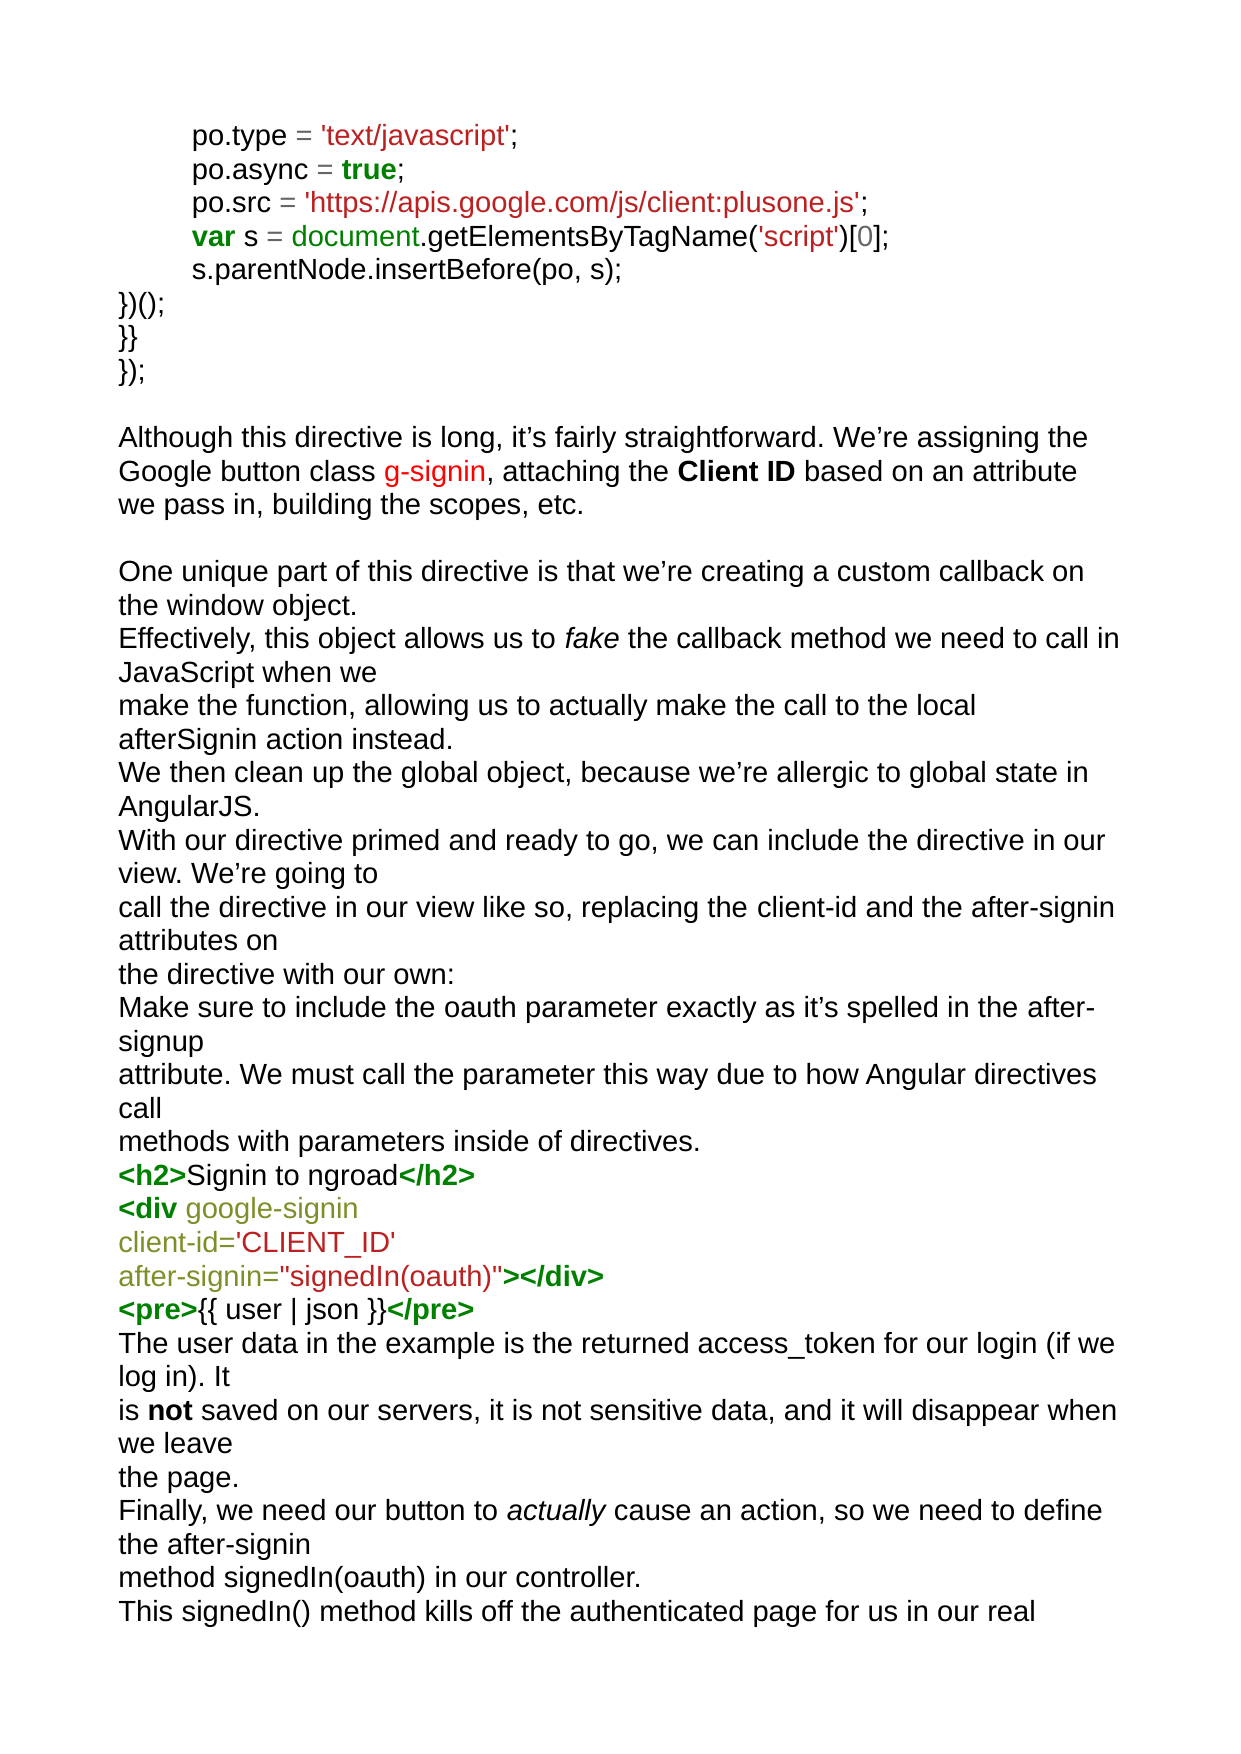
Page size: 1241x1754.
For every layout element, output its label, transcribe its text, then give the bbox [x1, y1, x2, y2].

text }} [118, 319, 1122, 353]
text the directive with our own: [118, 957, 1122, 990]
text With our directive primed and ready to go, we can include the directive in our view. We’re going to [118, 822, 1122, 889]
text Finally, we need our button to actually cause an action, so we need to define the after-signin [118, 1493, 1122, 1560]
text This signedIn() method kills off the authenticated page for us in our real [118, 1594, 1122, 1627]
text We then clean up the global object, because we’re allergic to global state in AngularJS. [118, 755, 1122, 822]
text po.async = true; [118, 152, 1122, 185]
text The user data in the example is the returned access_token for our login (if we log in). It [118, 1326, 1122, 1393]
text Effectively, this object allows us to fake the callback method we need to call in JavaScript when we [118, 621, 1122, 688]
text after-signin="signedIn(oauth)"></div> [118, 1258, 1122, 1292]
text method signedIn(oauth) in our controller. [118, 1560, 1122, 1594]
text client-id='CLIENT_ID' [118, 1225, 1122, 1258]
text }); [118, 353, 1122, 386]
text })(); [118, 286, 1122, 319]
text is not saved on our servers, it is not sensitive data, and it will disappear when we leave [118, 1393, 1122, 1460]
text po.type = 'text/javascript'; [118, 118, 1122, 152]
text s.parentNode.insertBefore(po, s); [118, 252, 1122, 286]
text <pre>{{ user | json }}</pre> [118, 1292, 1122, 1326]
text <div google-signin [118, 1191, 1122, 1225]
text Although this directive is long, it’s fairly straightforward. We’re assigning the Google button class g-signin, attaching the Client ID based on an attribute we pass in, building the scopes, etc. [118, 420, 1122, 521]
text methods with parameters inside of directives. [118, 1124, 1122, 1158]
text call the directive in our view like so, replacing the client-id and the after-signin attributes on [118, 889, 1122, 957]
text One unique part of this directive is that we’re creating a custom callback on the window object. [118, 554, 1122, 621]
text <h2>Signin to ngroad</h2> [118, 1158, 1122, 1191]
text po.src = 'https://apis.google.com/js/client:plusone.js'; [118, 185, 1122, 219]
text make the function, allowing us to actually make the call to the local afterSignin action instead. [118, 688, 1122, 755]
text attribute. We must call the parameter this way due to how Angular directives call [118, 1057, 1122, 1124]
text var s = document.getElementsByTagName('script')[0]; [118, 219, 1122, 252]
text Make sure to include the oauth parameter exactly as it’s spelled in the after-signup [118, 990, 1122, 1057]
text the page. [118, 1460, 1122, 1493]
